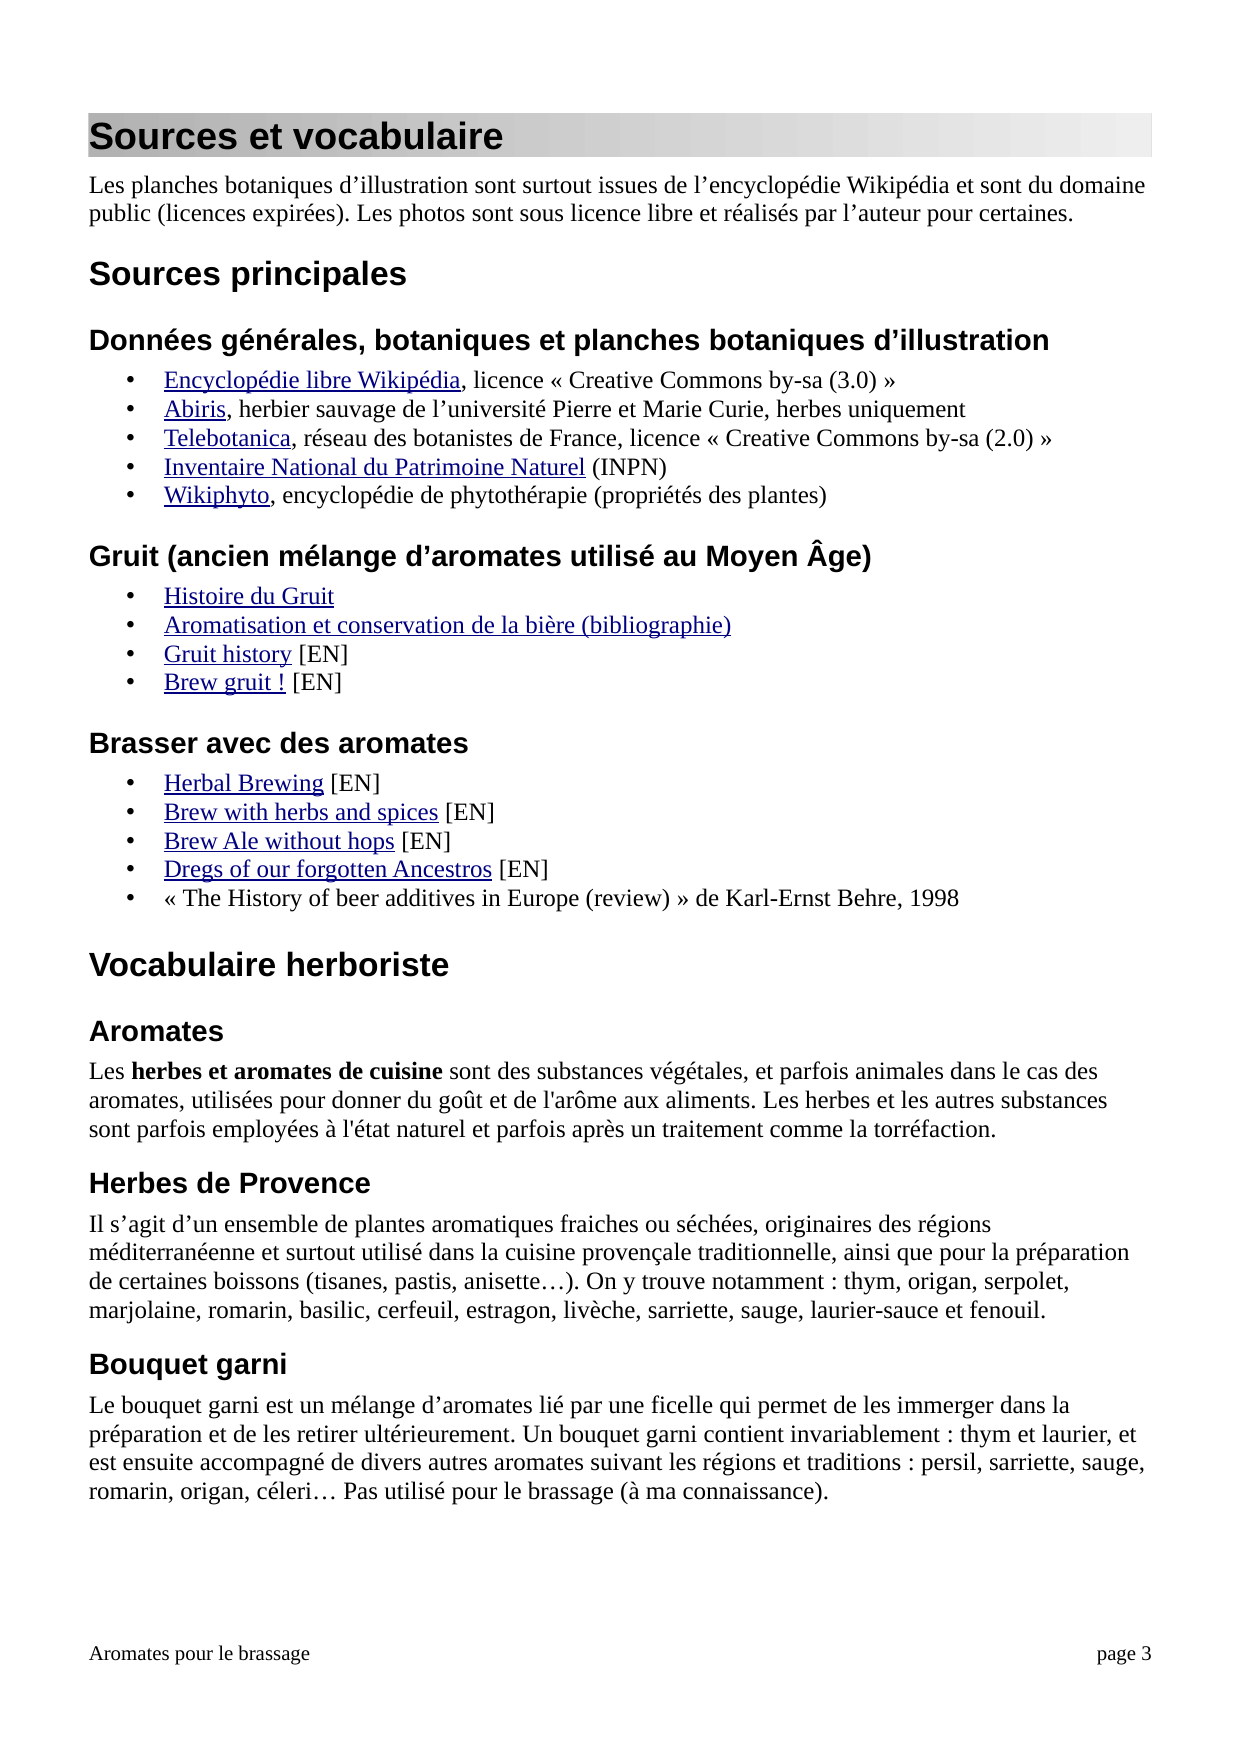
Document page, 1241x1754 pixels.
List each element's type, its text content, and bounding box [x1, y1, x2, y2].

list Herbal Brewing [EN] [126, 768, 1152, 797]
subtitle Bouquet garni [88, 1347, 1152, 1381]
list Encyclopédie libre Wikipédia, licence « Creative Commons by-sa (3.0) » [126, 365, 1152, 394]
subtitle Gruit (ancien mélange d’aromates utilisé au Moyen Âge) [88, 539, 1152, 572]
subtitle Données générales, botaniques et planches botaniques d’illustration [88, 323, 1152, 357]
list Brew Ale without hops [EN] [126, 826, 1152, 854]
list Gruit history [EN] [126, 639, 1152, 667]
list Dregs of our forgotten Ancestros [EN] [126, 854, 1152, 883]
list Abiris, herbier sauvage de l’université Pierre et Marie Curie, herbes uniquement [126, 394, 1152, 423]
list Aromatisation et conservation de la bière (bibliographie) [126, 610, 1152, 639]
subtitle Vocabulaire herboriste [88, 945, 1152, 983]
text Le bouquet garni est un mélange d’aromates lié par une ficelle qui permet de les immerger dans la préparation et de les retirer ultérieurement. Un bouquet garni contient invariablement : thym et laurier, et est ensuite accompagné de divers autres aromates suivant les régions et traditions : persil, sarriette, sauge, romarin, origan, céleri… Pas utilisé pour le brassage (à ma connaissance). [88, 1390, 1152, 1505]
subtitle Sources et vocabulaire [88, 113, 1152, 157]
list Telebotanica, réseau des botanistes de France, licence « Creative Commons by-sa (2.0) » [126, 423, 1152, 452]
subtitle Sources principales [88, 254, 1152, 293]
subtitle Aromates [88, 1013, 1152, 1047]
subtitle Brasser avec des aromates [88, 726, 1152, 759]
list Wikiphyto, encyclopédie de phytothérapie (propriétés des plantes) [126, 480, 1152, 509]
list Histoire du Gruit [126, 581, 1152, 610]
text Il s’agit d’un ensemble de plantes aromatiques fraiches ou séchées, originaires des régions méditerranéenne et surtout utilisé dans la cuisine provençale traditionnelle, ainsi que pour la préparation de certaines boissons (tisanes, pastis, anisette…). On y trouve notamment : thym, origan, serpolet, marjolaine, romarin, basilic, cerfeuil, estragon, livèche, sarriette, sauge, laurier-sauce et fenouil. [88, 1209, 1152, 1324]
list Brew gruit ! [EN] [126, 667, 1152, 696]
text Les planches botaniques d’illustration sont surtout issues de l’encyclopédie Wikipédia et sont du domaine public (licences expirées). Les photos sont sous licence libre et réalisés par l’auteur pour certaines. [88, 170, 1152, 227]
text Les herbes et aromates de cuisine sont des substances végétales, et parfois animales dans le cas des aromates, utilisées pour donner du goût et de l'arôme aux aliments. Les herbes et les autres substances sont parfois employées à l'état naturel et parfois après un traitement comme la torréfaction. [88, 1056, 1152, 1142]
list Inventaire National du Patrimoine Naturel (INPN) [126, 452, 1152, 480]
list Brew with herbs and spices [EN] [126, 797, 1152, 826]
subtitle Herbes de Provence [88, 1166, 1152, 1200]
list « The History of beer additives in Europe (review) » de Karl-Ernst Behre, 1998 [126, 883, 1152, 912]
